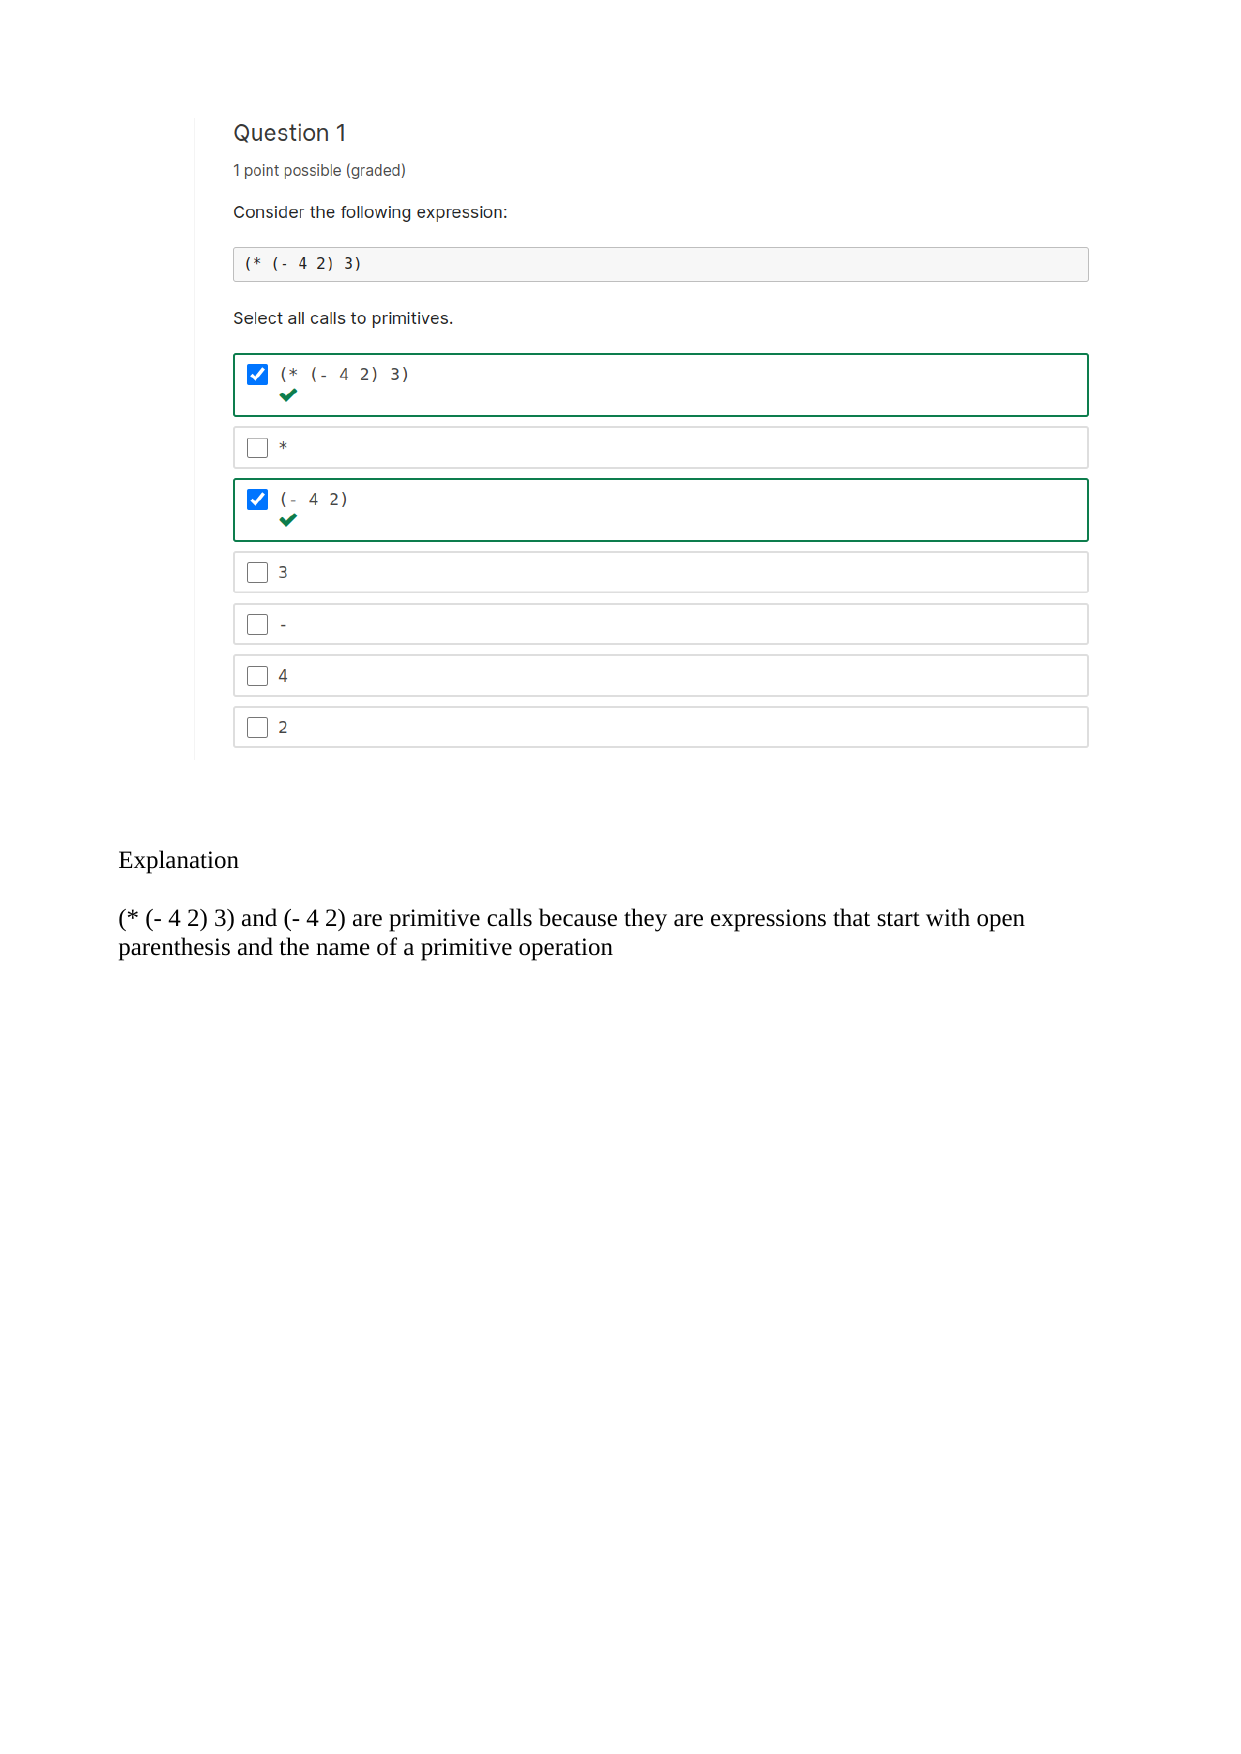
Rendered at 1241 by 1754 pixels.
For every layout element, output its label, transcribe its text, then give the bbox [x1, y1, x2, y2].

text (* (- 4 2) 3) and (- 4 2) are primitive calls because they are expressions that start with open parenthesis and the name of a primitive operation [118, 903, 1122, 961]
picture [118, 118, 1123, 760]
text Explanation [118, 846, 1122, 874]
